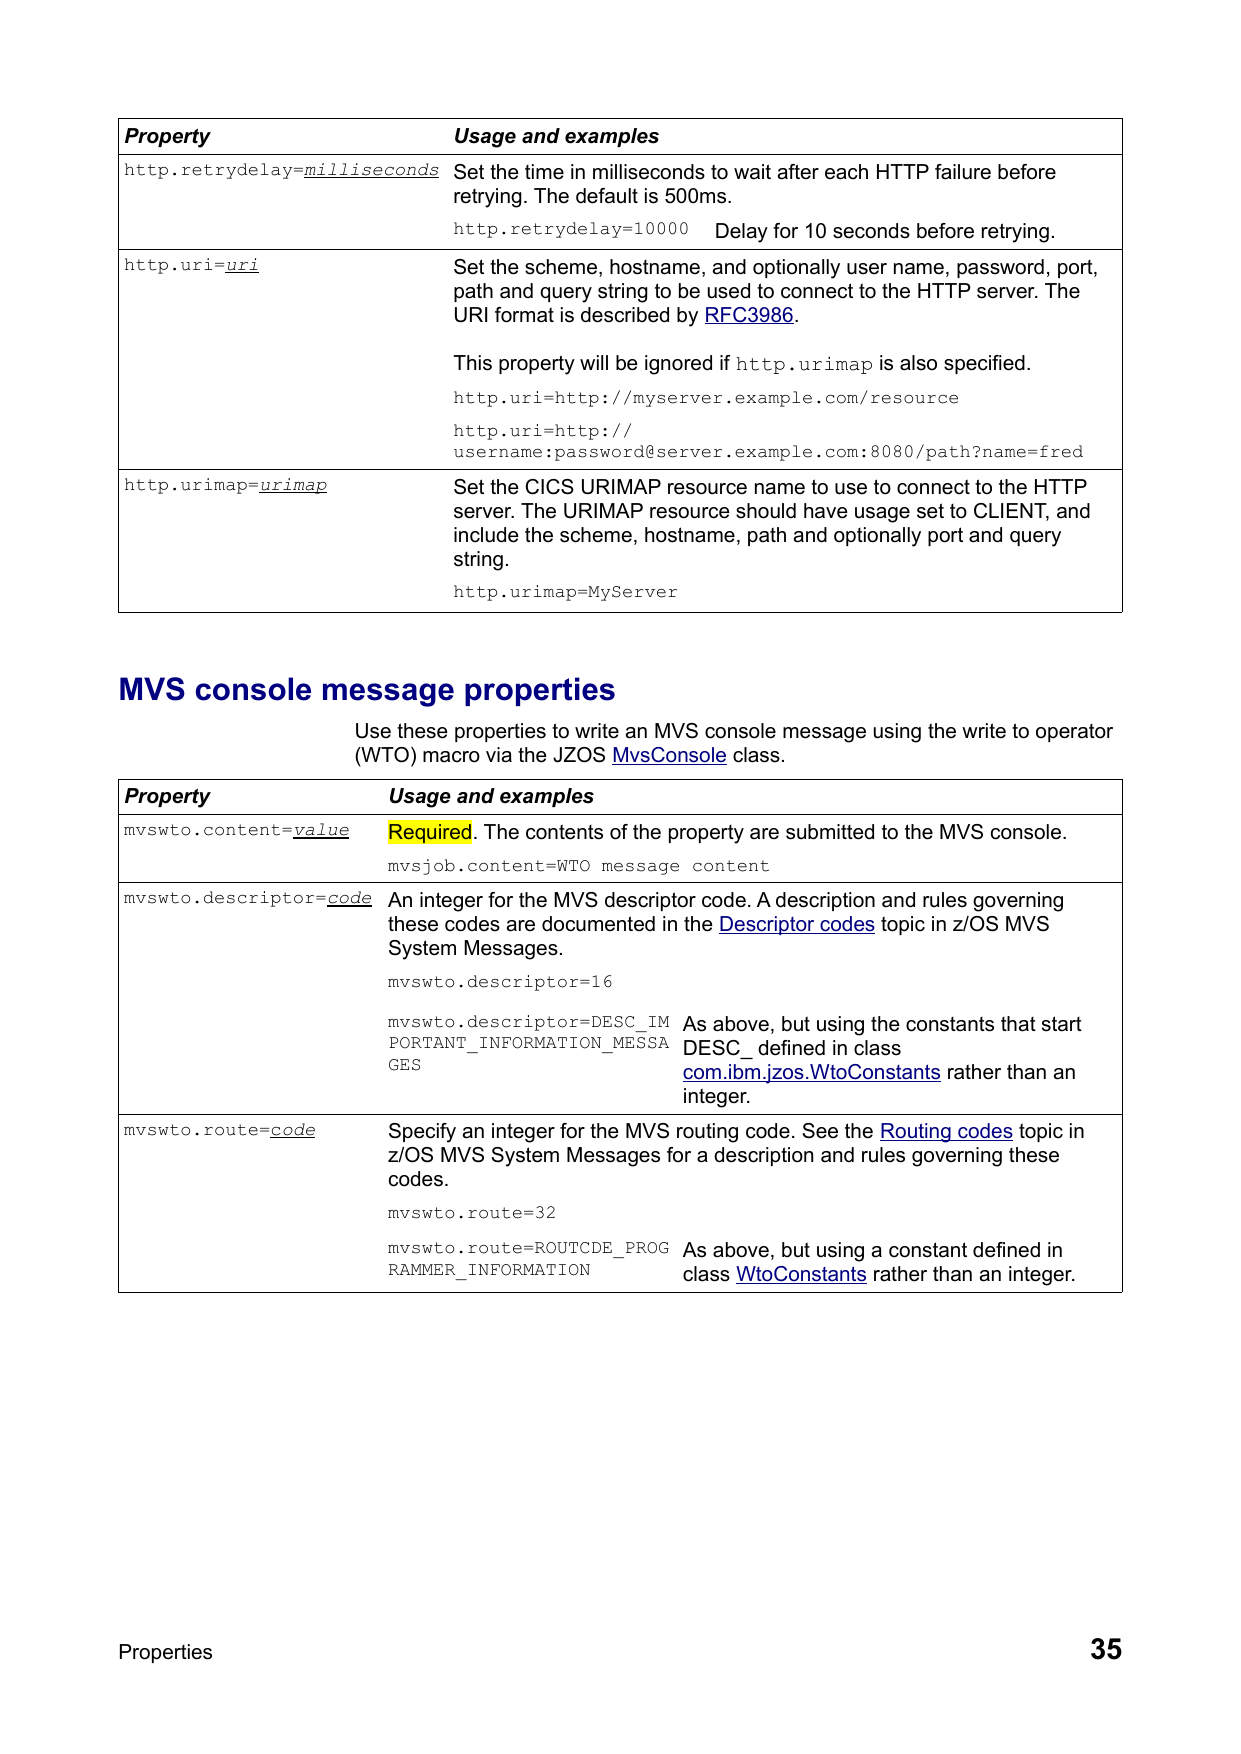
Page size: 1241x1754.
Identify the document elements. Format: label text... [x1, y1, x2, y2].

table_cell Set the scheme, hostname, and optionally user name, password, port, path and query string to be used to connect to the HTTP server. The URI format is described by RFC3986. This property will be ignored if http.urimap is also specified. [448, 250, 1122, 382]
table_cell http.retrydelay=milliseconds [119, 155, 447, 249]
table_cell mvswto.descriptor=16 [382, 966, 677, 1006]
table_cell Set the CICS URIMAP resource name to use to connect to the HTTP server. The URIMAP resource should have usage set to CLIENT, and include the scheme, hostname, path and optionally port and query string. [448, 470, 1122, 576]
text Use these properties to write an MVS console message using the write to operator (WTO) macro via the JZOS MvsConsole class. [354, 719, 1122, 767]
table_cell mvswto.route=32 [382, 1197, 677, 1232]
table_header Usage and examples [448, 119, 1122, 154]
table_cell Delay for 10 seconds before retrying. [709, 213, 1122, 249]
table_header Property [119, 119, 447, 154]
table_cell [709, 576, 1122, 612]
table_cell mvswto.route=code [119, 1115, 382, 1292]
table_cell As above, but using the constants that start DESC_ defined in class com.ibm.jzos.WtoConstants rather than an integer. [677, 1006, 1122, 1113]
table_cell http.retrydelay=10000 [448, 213, 709, 249]
table_cell [677, 966, 1122, 1006]
subtitle MVS console message properties [118, 671, 1122, 707]
table_cell http.urimap=urimap [119, 470, 447, 612]
table_cell http.urimap=MyServer [448, 576, 709, 612]
table_cell mvswto.content=value [119, 815, 382, 849]
table_cell Required. The contents of the property are submitted to the MVS console. [382, 815, 1122, 849]
table_cell mvswto.route=ROUTCDE_PROGRAMMER_INFORMATION [382, 1233, 677, 1292]
table_cell mvswto.descriptor=code [119, 883, 382, 1113]
table_cell http.uri=http://username:password@server.example.com:8080/path?name=fred [448, 415, 1122, 469]
table_cell mvswto.descriptor=DESC_IMPORTANT_INFORMATION_MESSAGES [382, 1006, 677, 1113]
table_cell Set the time in milliseconds to wait after each HTTP failure before retrying. The default is 500ms. [448, 155, 1122, 213]
table_cell http.uri=uri [119, 250, 447, 469]
table_header Property [119, 780, 382, 814]
table_cell An integer for the MVS descriptor code. A description and rules governing these codes are documented in the Descriptor codes topic in z/OS MVS System Messages. [382, 883, 1122, 966]
table_cell [677, 1197, 1122, 1232]
table_cell Specify an integer for the MVS routing code. See the Routing codes topic in z/OS MVS System Messages for a description and rules governing these codes. [382, 1115, 1122, 1197]
table_cell mvsjob.content=WTO message content [382, 850, 1122, 882]
table_cell [119, 850, 382, 882]
table_cell As above, but using a constant defined in class WtoConstants rather than an integer. [677, 1233, 1122, 1292]
table_cell http.uri=http://myserver.example.com/resource [448, 382, 1122, 415]
table_header Usage and examples [382, 780, 1122, 814]
